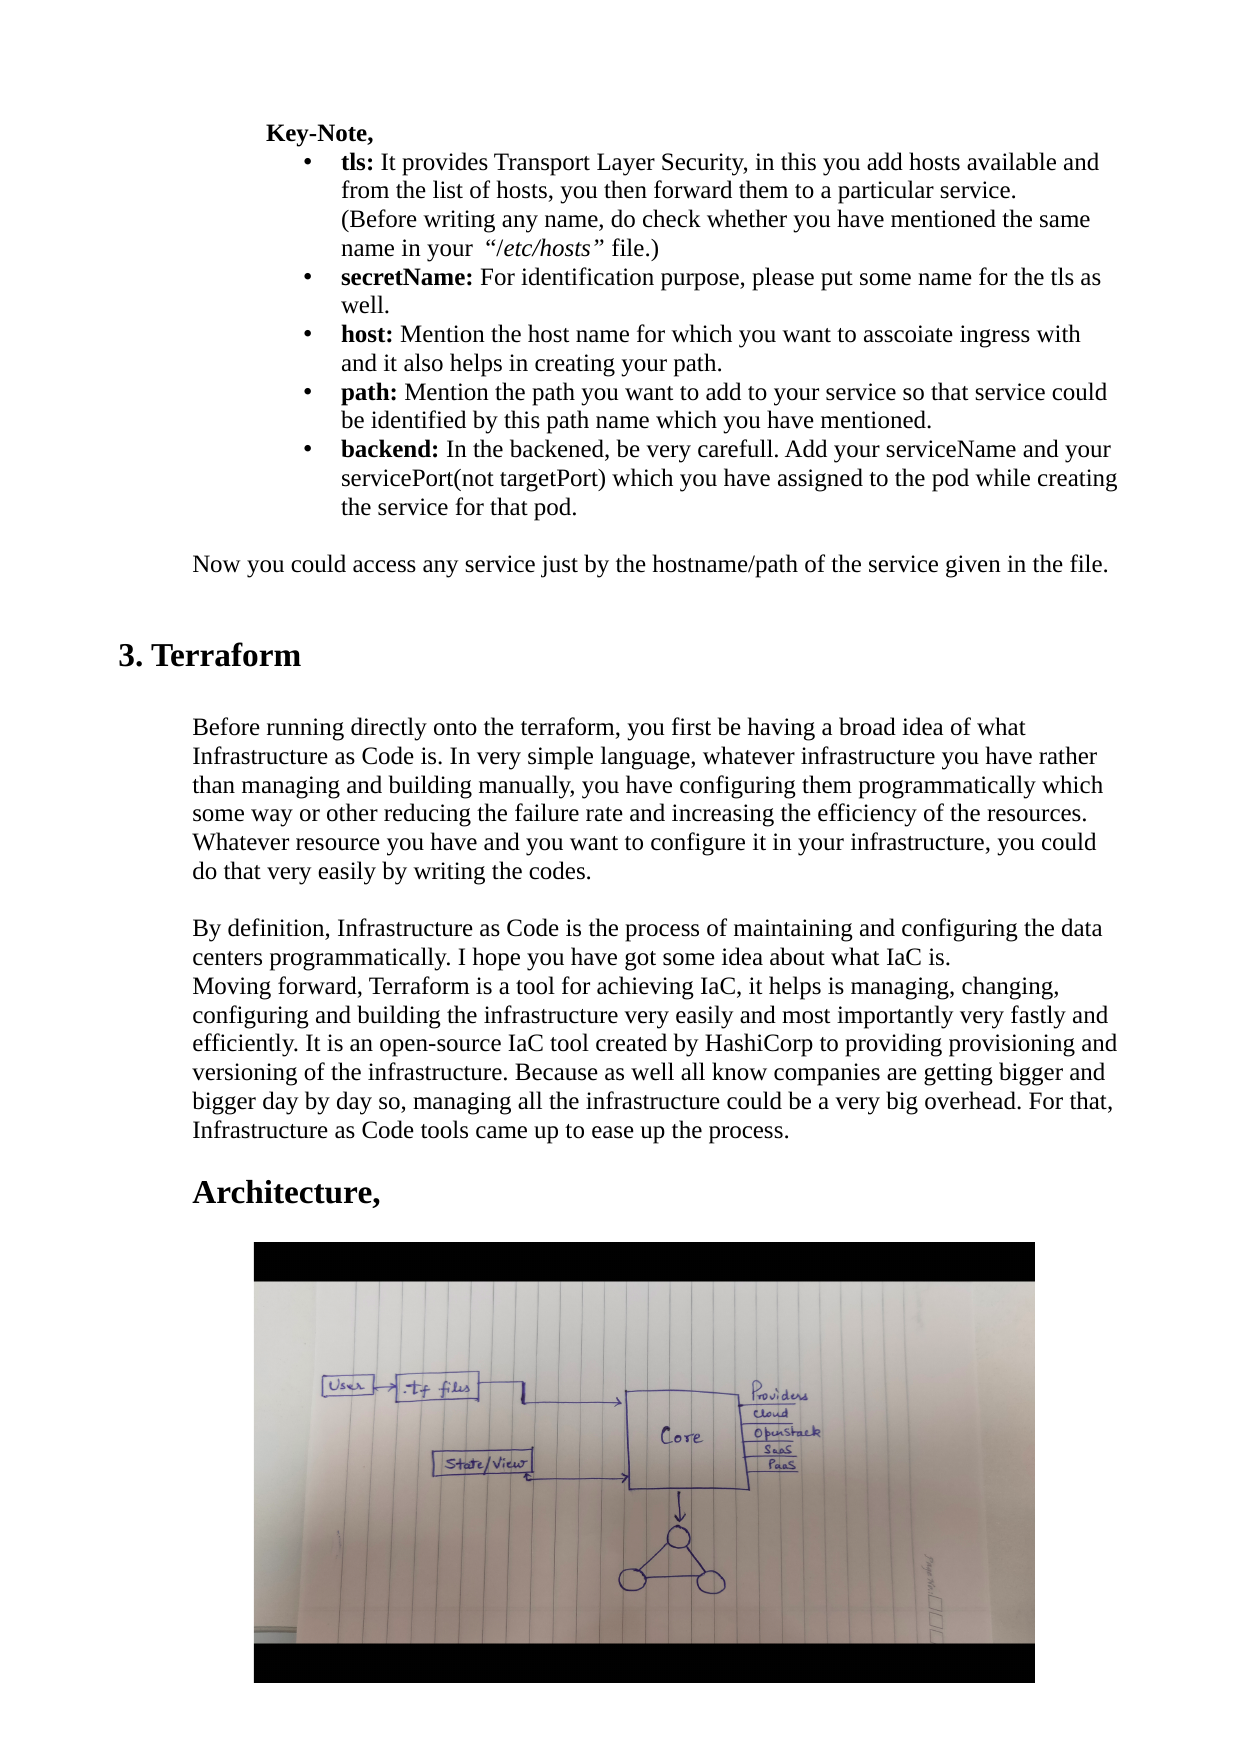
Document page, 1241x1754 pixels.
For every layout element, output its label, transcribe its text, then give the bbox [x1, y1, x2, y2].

list backend: In the backened, be very carefull. Add your serviceName and your servicePort(not targetPort) which you have assigned to the pod while creating the service for that pod. [303, 434, 1122, 521]
text Moving forward, Terraform is a tool for achieving IaC, it helps is managing, changing, configuring and building the infrastructure very easily and most importantly very fastly and efficiently. It is an open-source IaC tool created by HashiCorp to providing provisioning and versioning of the infrastructure. Because as well all know companies are getting bigger and bigger day by day so, managing all the infrastructure could be a very big overhead. For that, Infrastructure as Code tools came up to ease up the process. [118, 971, 1122, 1143]
text Key-Note, [118, 118, 1122, 147]
text Architecture, [118, 1172, 1122, 1211]
list secretName: For identification purpose, please put some name for the tls as well. [303, 262, 1122, 319]
text 3. Terraform [118, 636, 1122, 674]
picture [253, 1242, 1035, 1683]
text Now you could access any service just by the hostname/path of the service given in the file. [118, 549, 1122, 578]
list path: Mention the path you want to add to your service so that service could be identified by this path name which you have mentioned. [303, 377, 1122, 434]
text Before running directly onto the terraform, you first be having a broad idea of what Infrastructure as Code is. In very simple language, whatever infrastructure you have rather than managing and building manually, you have configuring them programmatically which some way or other reducing the failure rate and increasing the efficiency of the resources. Whatever resource you have and you want to configure it in your infrastructure, you could do that very easily by writing the codes. [118, 712, 1122, 885]
list host: Mention the host name for which you want to asscoiate ingress with and it also helps in creating your path. [303, 319, 1122, 377]
list tls: It provides Transport Layer Security, in this you add hosts available and from the list of hosts, you then forward them to a particular service. [303, 147, 1122, 204]
list (Before writing any name, do check whether you have mentioned the same name in your “/etc/hosts” file.) [303, 204, 1122, 262]
text By definition, Infrastructure as Code is the process of maintaining and configuring the data centers programmatically. I hope you have got some idea about what IaC is. [118, 913, 1122, 971]
